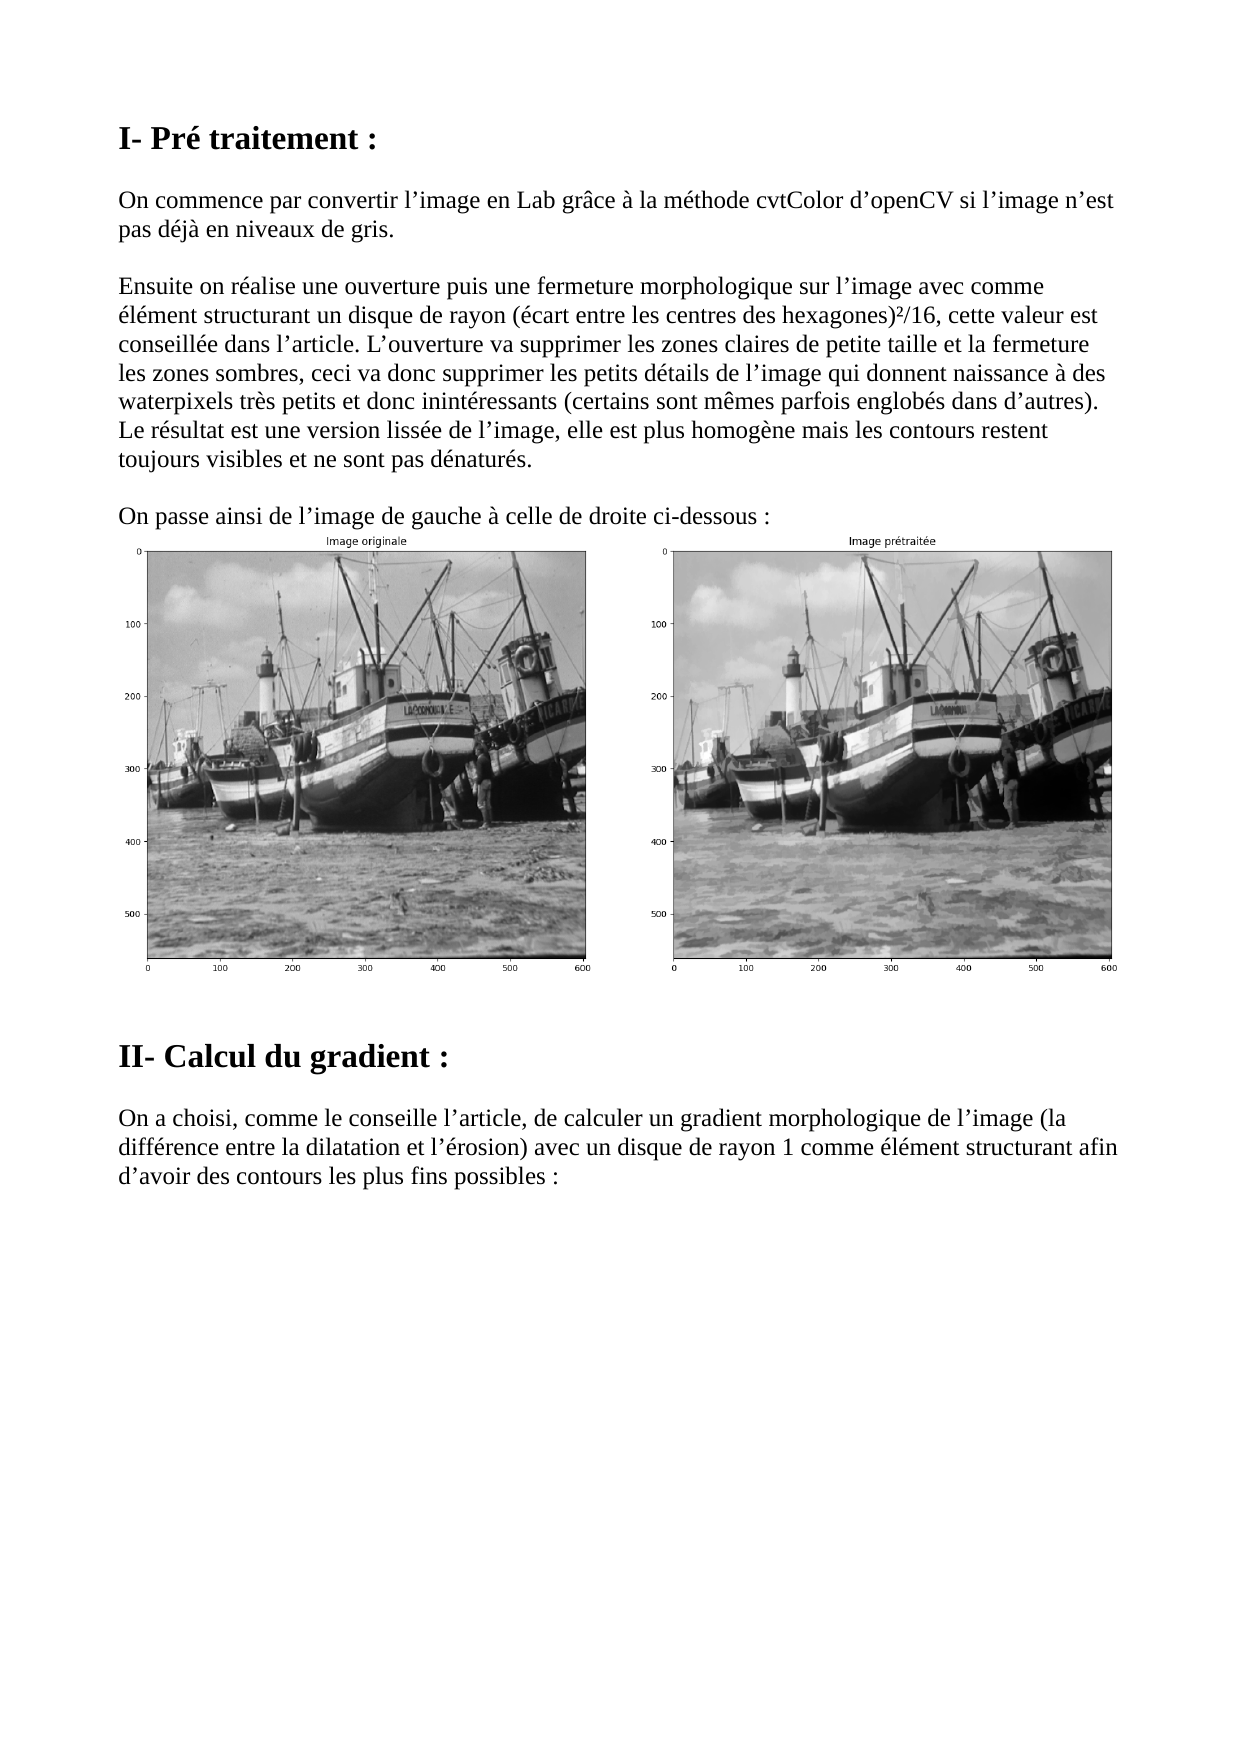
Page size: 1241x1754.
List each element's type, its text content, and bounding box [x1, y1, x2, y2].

picture [118, 530, 1123, 979]
text I- Pré traitement : [118, 118, 1122, 156]
text On a choisi, comme le conseille l’article, de calculer un gradient morphologique de l’image (la différence entre la dilatation et l’érosion) avec un disque de rayon 1 comme élément structurant afin d’avoir des contours les plus fins possibles : [118, 1103, 1122, 1190]
text Ensuite on réalise une ouverture puis une fermeture morphologique sur l’image avec comme élément structurant un disque de rayon (écart entre les centres des hexagones)²/16, cette valeur est conseillée dans l’article. L’ouverture va supprimer les zones claires de petite taille et la fermeture les zones sombres, ceci va donc supprimer les petits détails de l’image qui donnent naissance à des waterpixels très petits et donc inintéressants (certains sont mêmes parfois englobés dans d’autres). Le résultat est une version lissée de l’image, elle est plus homogène mais les contours restent toujours visibles et ne sont pas dénaturés. [118, 271, 1122, 473]
text II- Calcul du gradient : [118, 1036, 1122, 1075]
text On commence par convertir l’image en Lab grâce à la méthode cvtColor d’openCV si l’image n’est pas déjà en niveaux de gris. [118, 185, 1122, 243]
text On passe ainsi de l’image de gauche à celle de droite ci-dessous : [118, 501, 1122, 530]
